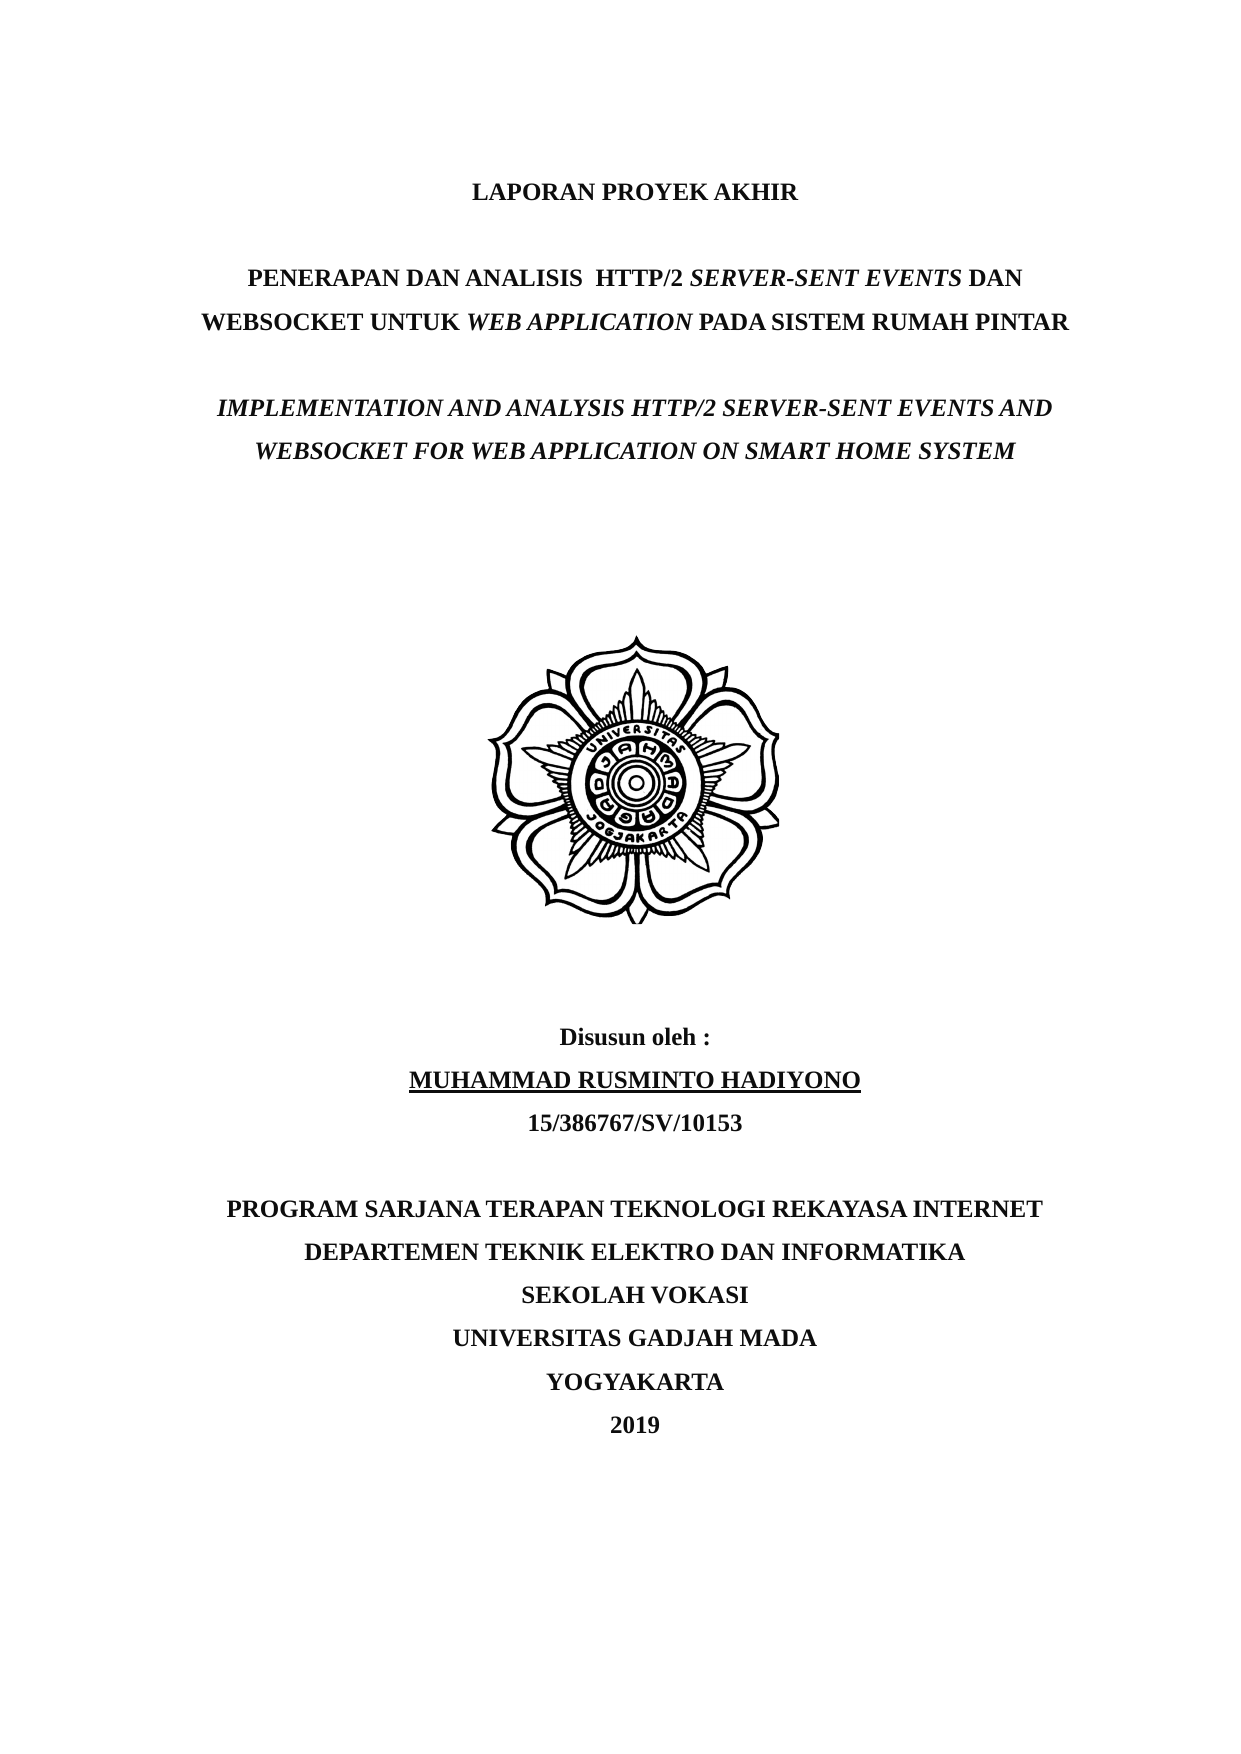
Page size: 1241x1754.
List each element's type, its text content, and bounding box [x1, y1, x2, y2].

text PROGRAM SARJANA TERAPAN TEKNOLOGI REKAYASA INTERNET [177, 1151, 1093, 1223]
text DEPARTEMEN TEKNIK ELEKTRO DAN INFORMATIKA SEKOLAH VOKASI UNIVERSITAS GADJAH MADA YOGYAKARTA 2019 [177, 1237, 1093, 1438]
text HALAMAN SAMPUL PENERAPAN DAN ANALISIS HTTP/2 SERVER-SENT EVENTS DAN WEBSOCKET UNTUK WEB APPLICATION PADA SISTEM RUMAH PINTAR [177, 220, 1093, 335]
text LAPORAN PROYEK AKHIR [177, 177, 1093, 206]
text Disusun oleh : MUHAMMAD RUSMINTO HADIYONO 15/386767/SV/10153 [177, 1022, 1093, 1137]
subtitle HALAMAN SAMPUL [252, 535, 1093, 607]
text IMPLEMENTATION AND ANALYSIS HTTP/2 SERVER-SENT EVENTS AND WEBSOCKET FOR WEB APPLICATION ON SMART HOME SYSTEM [177, 393, 1093, 465]
picture [487, 636, 783, 930]
